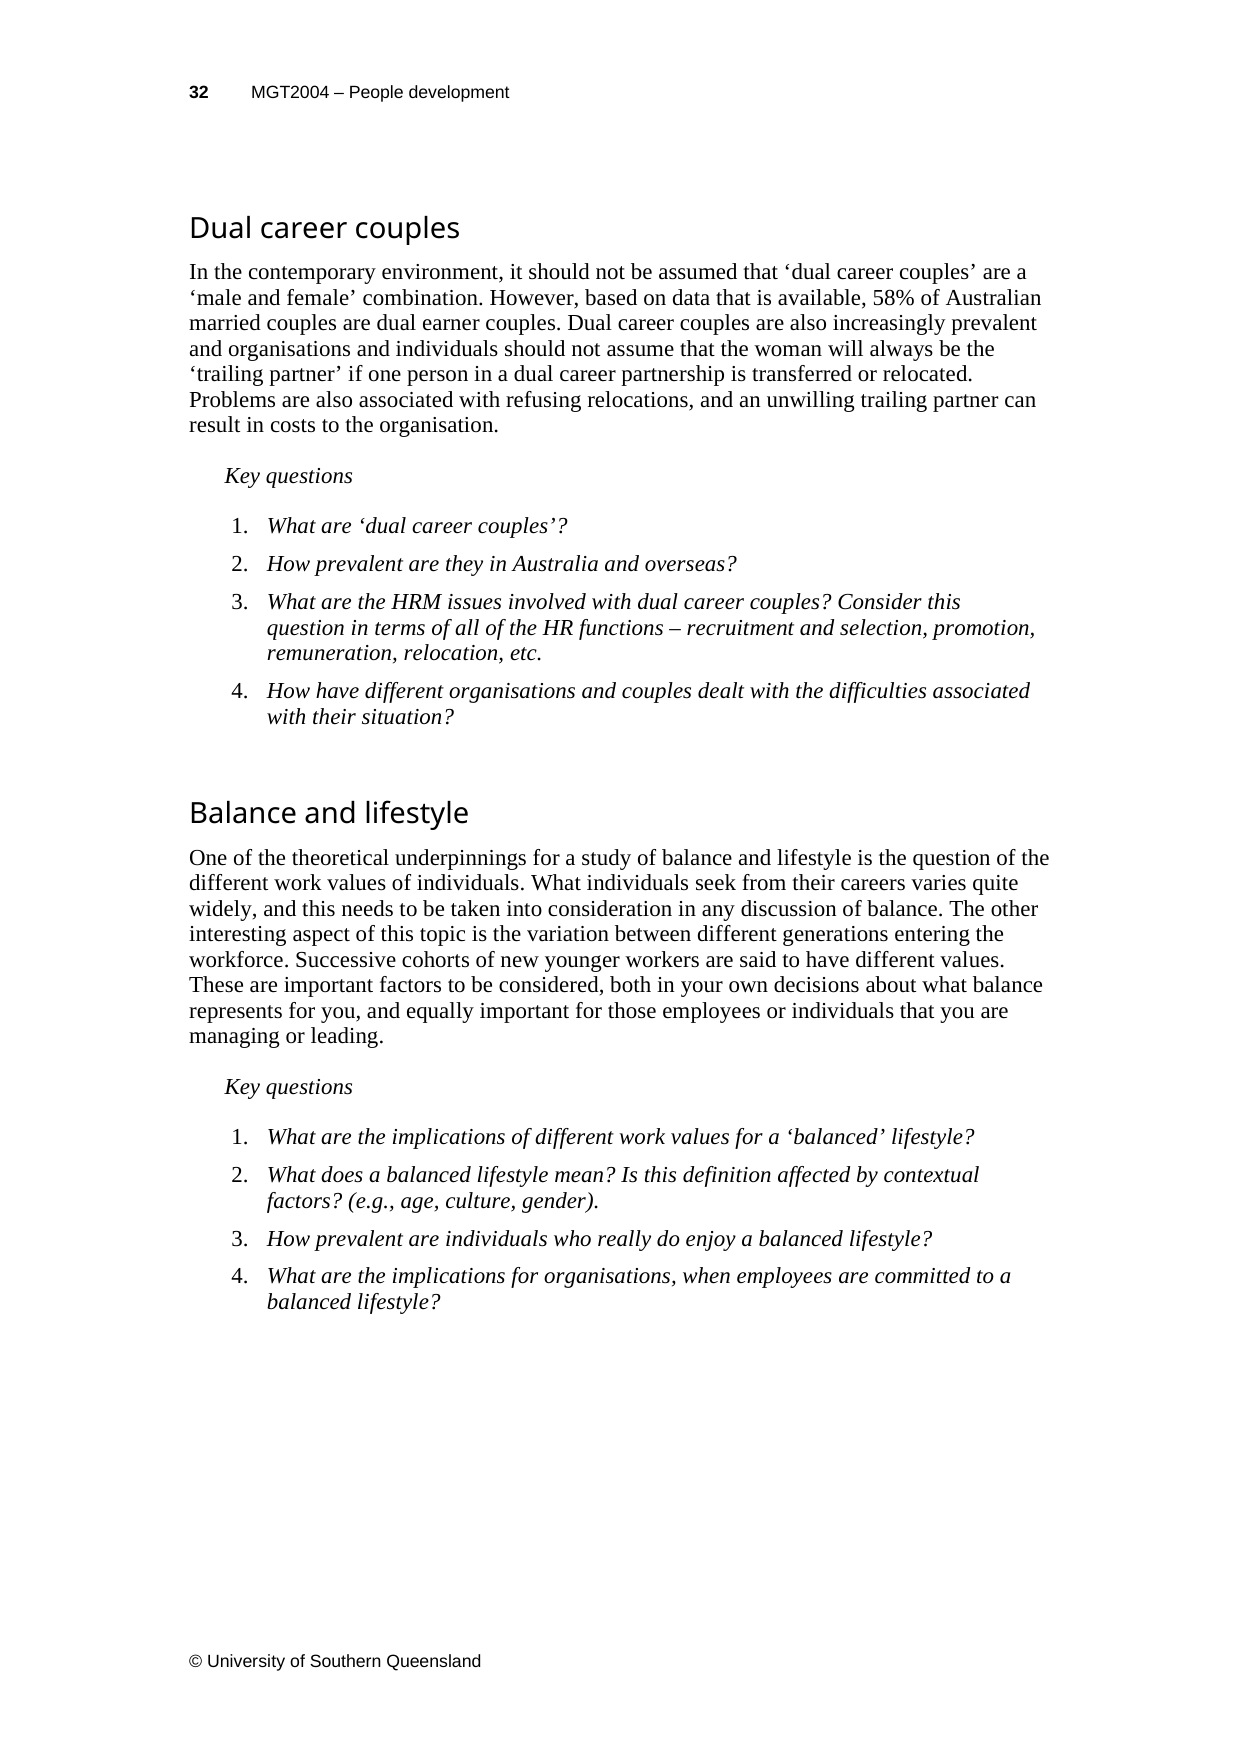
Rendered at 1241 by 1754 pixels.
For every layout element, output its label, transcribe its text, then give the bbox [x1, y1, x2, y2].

table_header What are the implications of different work values for a ‘balanced’ lifestyle? What does a balanced lifestyle mean? Is this definition affected by contextual factors? (e.g., age, culture, gender). How prevalent are individuals who really do enjoy a balanced lifestyle? What are the implications for organisations, when employees are committed to a balanced lifestyle? [231, 1124, 1045, 1314]
text In the contemporary environment, it should not be assumed that ‘dual career couples’ are a ‘male and female’ combination. However, based on data that is available, 58% of Australian married couples are dual earner couples. Dual career couples are also increasingly prevalent and organisations and individuals should not assume that the woman will always be the ‘trailing partner’ if one person in a dual career partnership is transferred or relocated. Problems are also associated with refusing relocations, and an unwilling trailing partner can result in costs to the organisation. [189, 259, 1051, 438]
text One of the theoretical underpinnings for a study of balance and lifestyle is the question of the different work values of individuals. What individuals seek from their careers varies quite widely, and this needs to be taken into consideration in any discussion of balance. The other interesting aspect of this topic is the variation between different generations entering the workforce. Successive cohorts of new younger workers are said to have different values. These are important factors to be considered, both in your own decisions about what balance represents for you, and equally important for those employees or individuals that you are managing or leading. [189, 844, 1051, 1048]
text Key questions [224, 463, 1051, 488]
text Key questions [224, 1073, 1051, 1099]
table_header What are ‘dual career couples’? How prevalent are they in Australia and overseas? What are the HRM issues involved with dual career couples? Consider this question in terms of all of the HR functions – recruitment and selection, promotion, remuneration, relocation, etc. How have different organisations and couples dealt with the difficulties associated with their situation? [231, 513, 1045, 729]
text Dual career couples [189, 207, 1051, 247]
text Balance and lifestyle [189, 792, 1051, 832]
